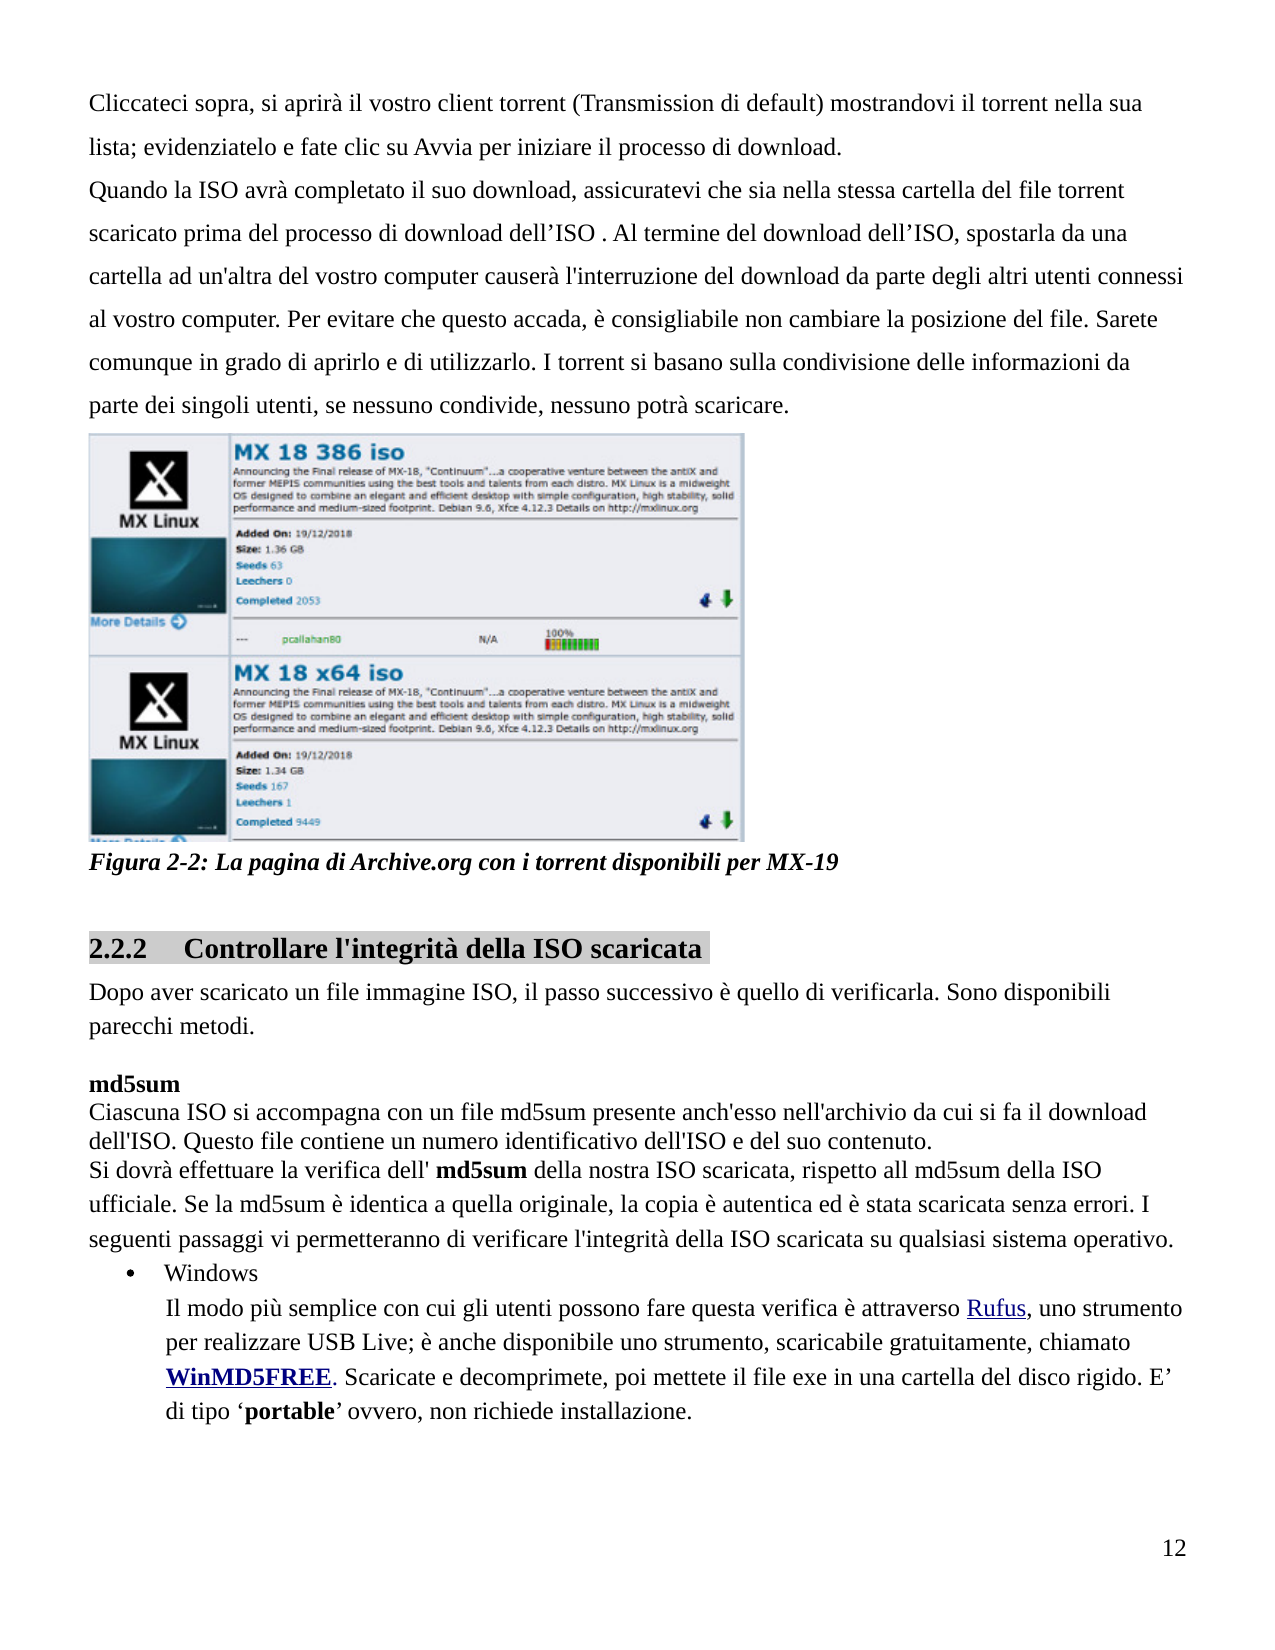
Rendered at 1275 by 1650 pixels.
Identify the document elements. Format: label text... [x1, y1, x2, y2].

subtitle 2.2.2 Controllare l'integrità della ISO scaricata [710, 931, 1186, 964]
text Quando la ISO avrà completato il suo download, assicuratevi che sia nella stessa cartella del file torrent scaricato prima del processo di download dell’ISO . Al termine del download dell’ISO, spostarla da una cartella ad un'altra del vostro computer causerà l'interruzione del download da parte degli altri utenti connessi al vostro computer. Per evitare che questo accada, è consigliabile non cambiare la posizione del file. Sarete comunque in grado di aprirlo e di utilizzarlo. I torrent si basano sulla condivisione delle informazioni da parte dei singoli utenti, se nessuno condivide, nessuno potrà scaricare. [88, 175, 1186, 419]
text Ciascuna ISO si accompagna con un file md5sum presente anch'esso nell'archivio da cui si fa il download dell'ISO. Questo file contiene un numero identificativo dell'ISO e del suo contenuto. [88, 1097, 1186, 1155]
picture [88, 433, 745, 842]
text Si dovrà effettuare la verifica dell' md5sum della nostra ISO scaricata, rispetto all md5sum della ISO ufficiale. Se la md5sum è identica a quella originale, la copia è autentica ed è stata scaricata senza errori. I seguenti passaggi vi permetteranno di verificare l'integrità della ISO scaricata su qualsiasi sistema operativo. [88, 1155, 1186, 1253]
text Dopo aver scaricato un file immagine ISO, il passo successivo è quello di verificarla. Sono disponibili parecchi metodi. [88, 977, 1186, 1040]
text Cliccateci sopra, si aprirà il vostro client torrent (Transmission di default) mostrandovi il torrent nella sua lista; evidenziatelo e fate clic su Avvia per iniziare il processo di download. [88, 88, 1186, 160]
list Windows [126, 1258, 1186, 1287]
text Figura 2-2: La pagina di Archive.org con i torrent disponibili per MX-19 [88, 847, 1186, 876]
text Il modo più semplice con cui gli utenti possono fare questa verifica è attraverso Rufus, uno strumento per realizzare USB Live; è anche disponibile uno strumento, scaricabile gratuitamente, chiamato WinMD5FREE. Scaricate e decomprimete, poi mettete il file exe in una cartella del disco rigido. E’ di tipo ‘portable’ ovvero, non richiede installazione. [165, 1293, 1186, 1425]
text md5sum [88, 1069, 1186, 1097]
